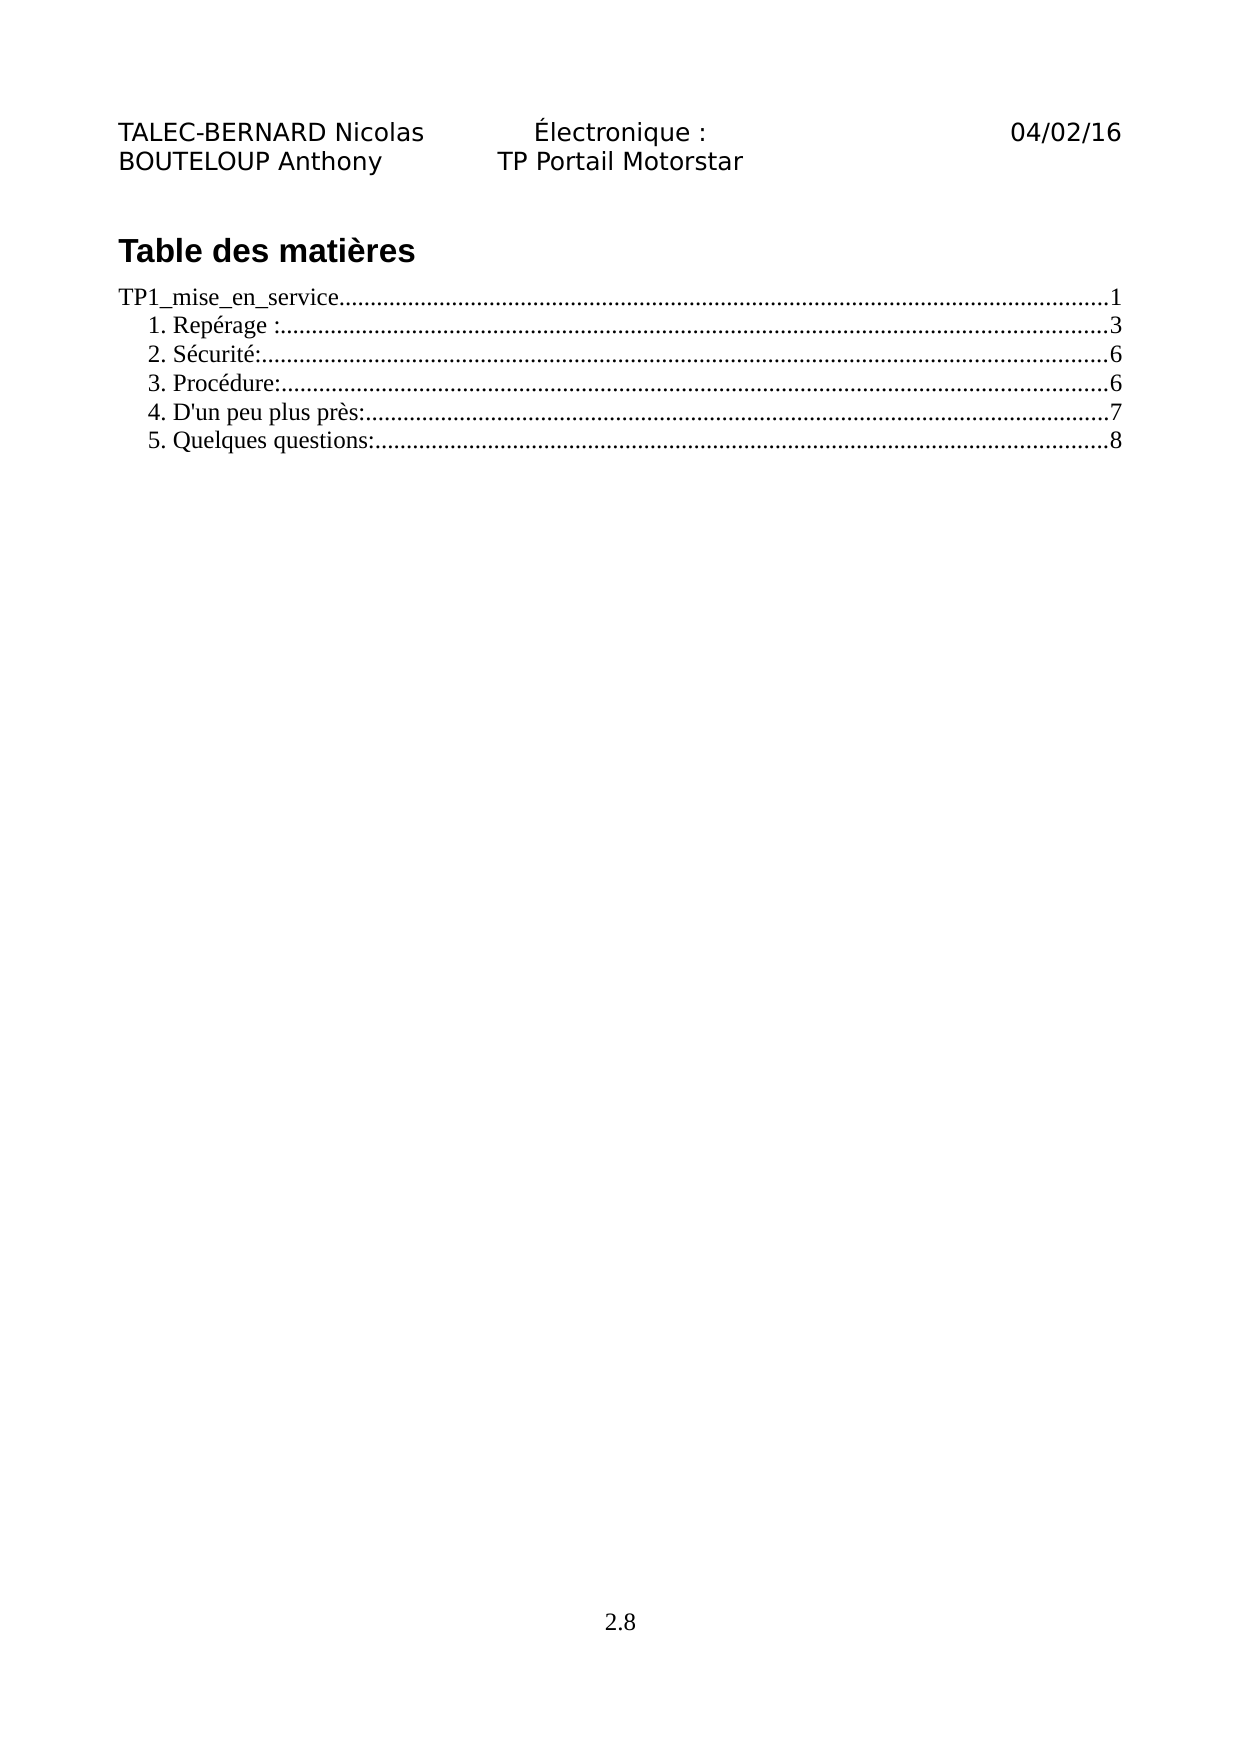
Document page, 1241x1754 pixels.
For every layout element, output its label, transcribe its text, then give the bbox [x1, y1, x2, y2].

text 5. Quelques questions: 8 [148, 426, 1122, 454]
text TP1_mise_en_service 1 [118, 282, 1122, 311]
subtitle Table des matières [118, 231, 1122, 269]
text 2. Sécurité: 6 [148, 339, 1122, 368]
text 3. Procédure: 6 [148, 368, 1122, 397]
text 1. Repérage : 3 [148, 311, 1122, 339]
text 4. D'un peu plus près: 7 [148, 397, 1122, 426]
